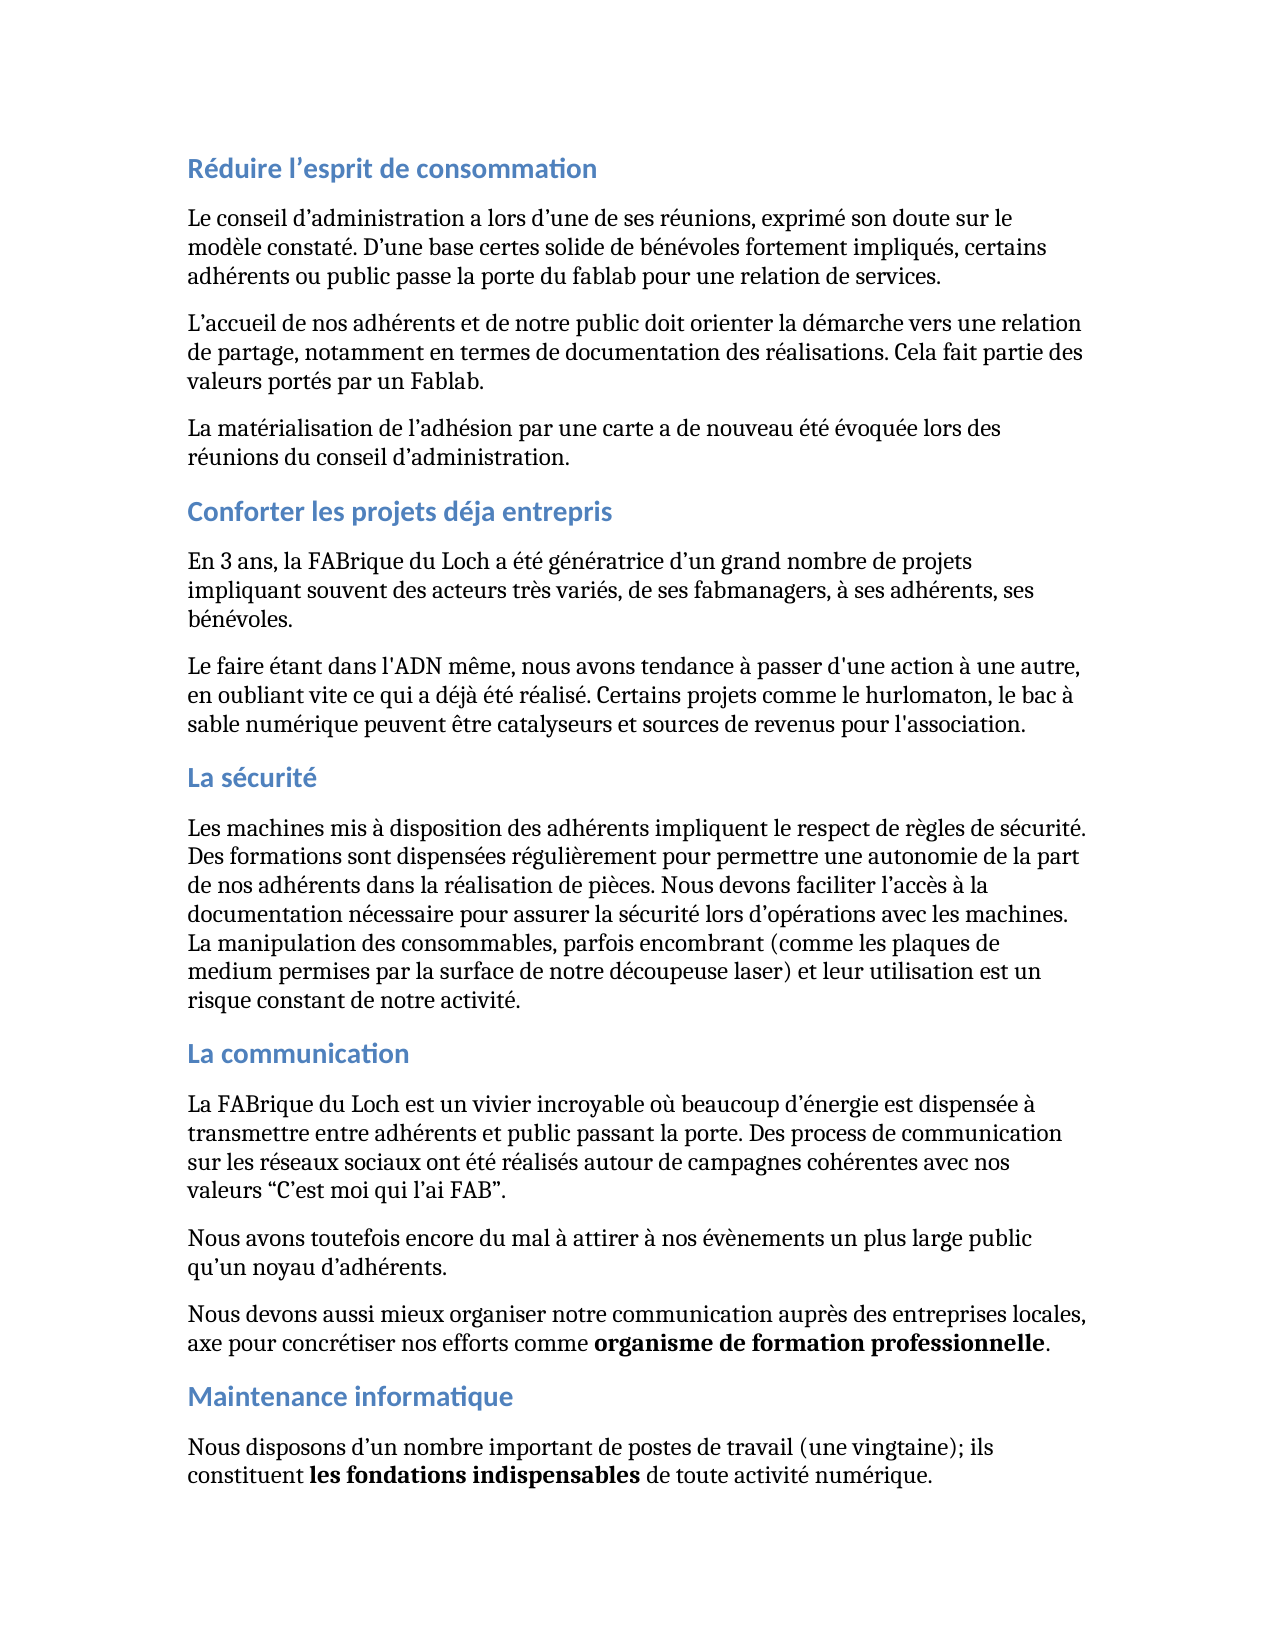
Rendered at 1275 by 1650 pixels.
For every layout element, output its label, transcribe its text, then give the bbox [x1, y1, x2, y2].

text Nous avons toutefois encore du mal à attirer à nos évènements un plus large public qu’un noyau d’adhérents. [187, 1224, 1087, 1281]
subtitle Maintenance informatique [187, 1378, 1087, 1414]
text Le faire étant dans l'ADN même, nous avons tendance à passer d'une action à une autre, en oubliant vite ce qui a déjà été réalisé. Certains projets comme le hurlomaton, le bac à sable numérique peuvent être catalyseurs et sources de revenus pour l'association. [187, 652, 1087, 738]
subtitle La communication [187, 1036, 1087, 1071]
text Nous disposons d’un nombre important de postes de travail (une vingtaine); ils constituent les fondations indispensables de toute activité numérique. [187, 1433, 1087, 1490]
text La FABrique du Loch est un vivier incroyable où beaucoup d’énergie est dispensée à transmettre entre adhérents et public passant la porte. Des process de communication sur les réseaux sociaux ont été réalisés autour de campagnes cohérentes avec nos valeurs “C’est moi qui l’ai FAB”. [187, 1090, 1087, 1205]
text En 3 ans, la FABrique du Loch a été génératrice d’un grand nombre de projets impliquant souvent des acteurs très variés, de ses fabmanagers, à ses adhérents, ses bénévoles. [187, 547, 1087, 633]
text Le conseil d’administration a lors d’une de ses réunions, exprimé son doute sur le modèle constaté. D’une base certes solide de bénévoles fortement impliqués, certains adhérents ou public passe la porte du fablab pour une relation de services. [187, 204, 1087, 291]
subtitle La sécurité [187, 759, 1087, 795]
subtitle Conforter les projets déja entrepris [187, 493, 1087, 528]
text L’accueil de nos adhérents et de notre public doit orienter la démarche vers une relation de partage, notamment en termes de documentation des réalisations. Cela fait partie des valeurs portés par un Fablab. [187, 309, 1087, 396]
text Les machines mis à disposition des adhérents impliquent le respect de règles de sécurité. Des formations sont dispensées régulièrement pour permettre une autonomie de la part de nos adhérents dans la réalisation de pièces. Nous devons faciliter l’accès à la documentation nécessaire pour assurer la sécurité lors d’opérations avec les machines. La manipulation des consommables, parfois encombrant (comme les plaques de medium permises par la surface de notre découpeuse laser) et leur utilisation est un risque constant de notre activité. [187, 813, 1087, 1015]
text Nous devons aussi mieux organiser notre communication auprès des entreprises locales, axe pour concrétiser nos efforts comme organisme de formation professionnelle. [187, 1300, 1087, 1357]
subtitle Réduire l’esprit de consommation [187, 150, 1087, 186]
text La matérialisation de l’adhésion par une carte a de nouveau été évoquée lors des réunions du conseil d’administration. [187, 414, 1087, 472]
